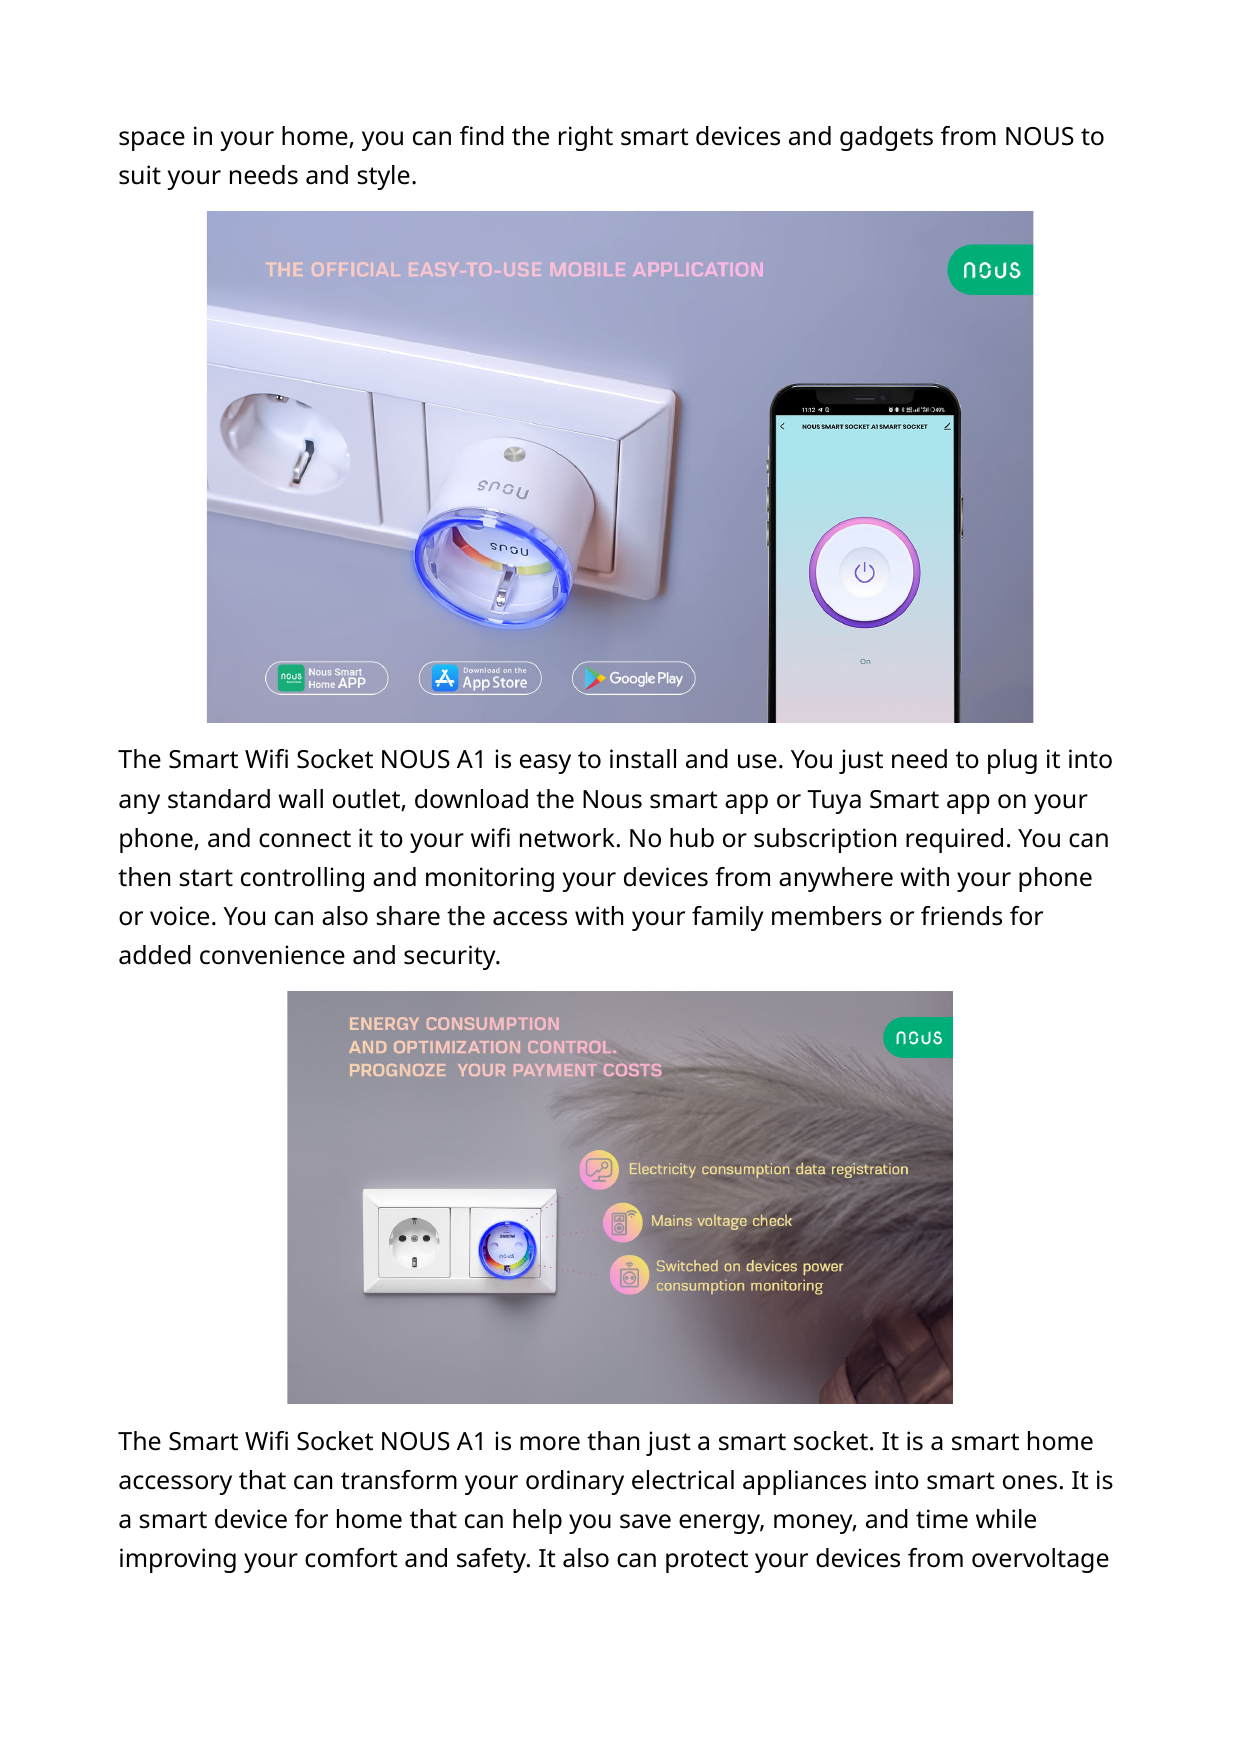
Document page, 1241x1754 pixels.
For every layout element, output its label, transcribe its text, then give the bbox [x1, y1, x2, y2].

text The Smart Wifi Socket NOUS A1 is more than just a smart socket. It is a smart home accessory that can transform your ordinary electrical appliances into smart ones. It is a smart device for home that can help you save energy, money, and time while improving your comfort and safety. It also can protect your devices from overvoltage [118, 1423, 1122, 1575]
picture [206, 211, 1034, 723]
text space in your home, you can find the right smart devices and gadgets from NOUS to suit your needs and style. [118, 118, 1122, 191]
picture [287, 991, 953, 1404]
text The Smart Wifi Socket NOUS A1 is easy to install and use. You just need to plug it into any standard wall outlet, download the Nous smart app or Tuya Smart app on your phone, and connect it to your wifi network. No hub or subscription required. You can then start controlling and monitoring your devices from anywhere with your phone or voice. You can also share the access with your family members or friends for added convenience and security. [118, 742, 1122, 972]
